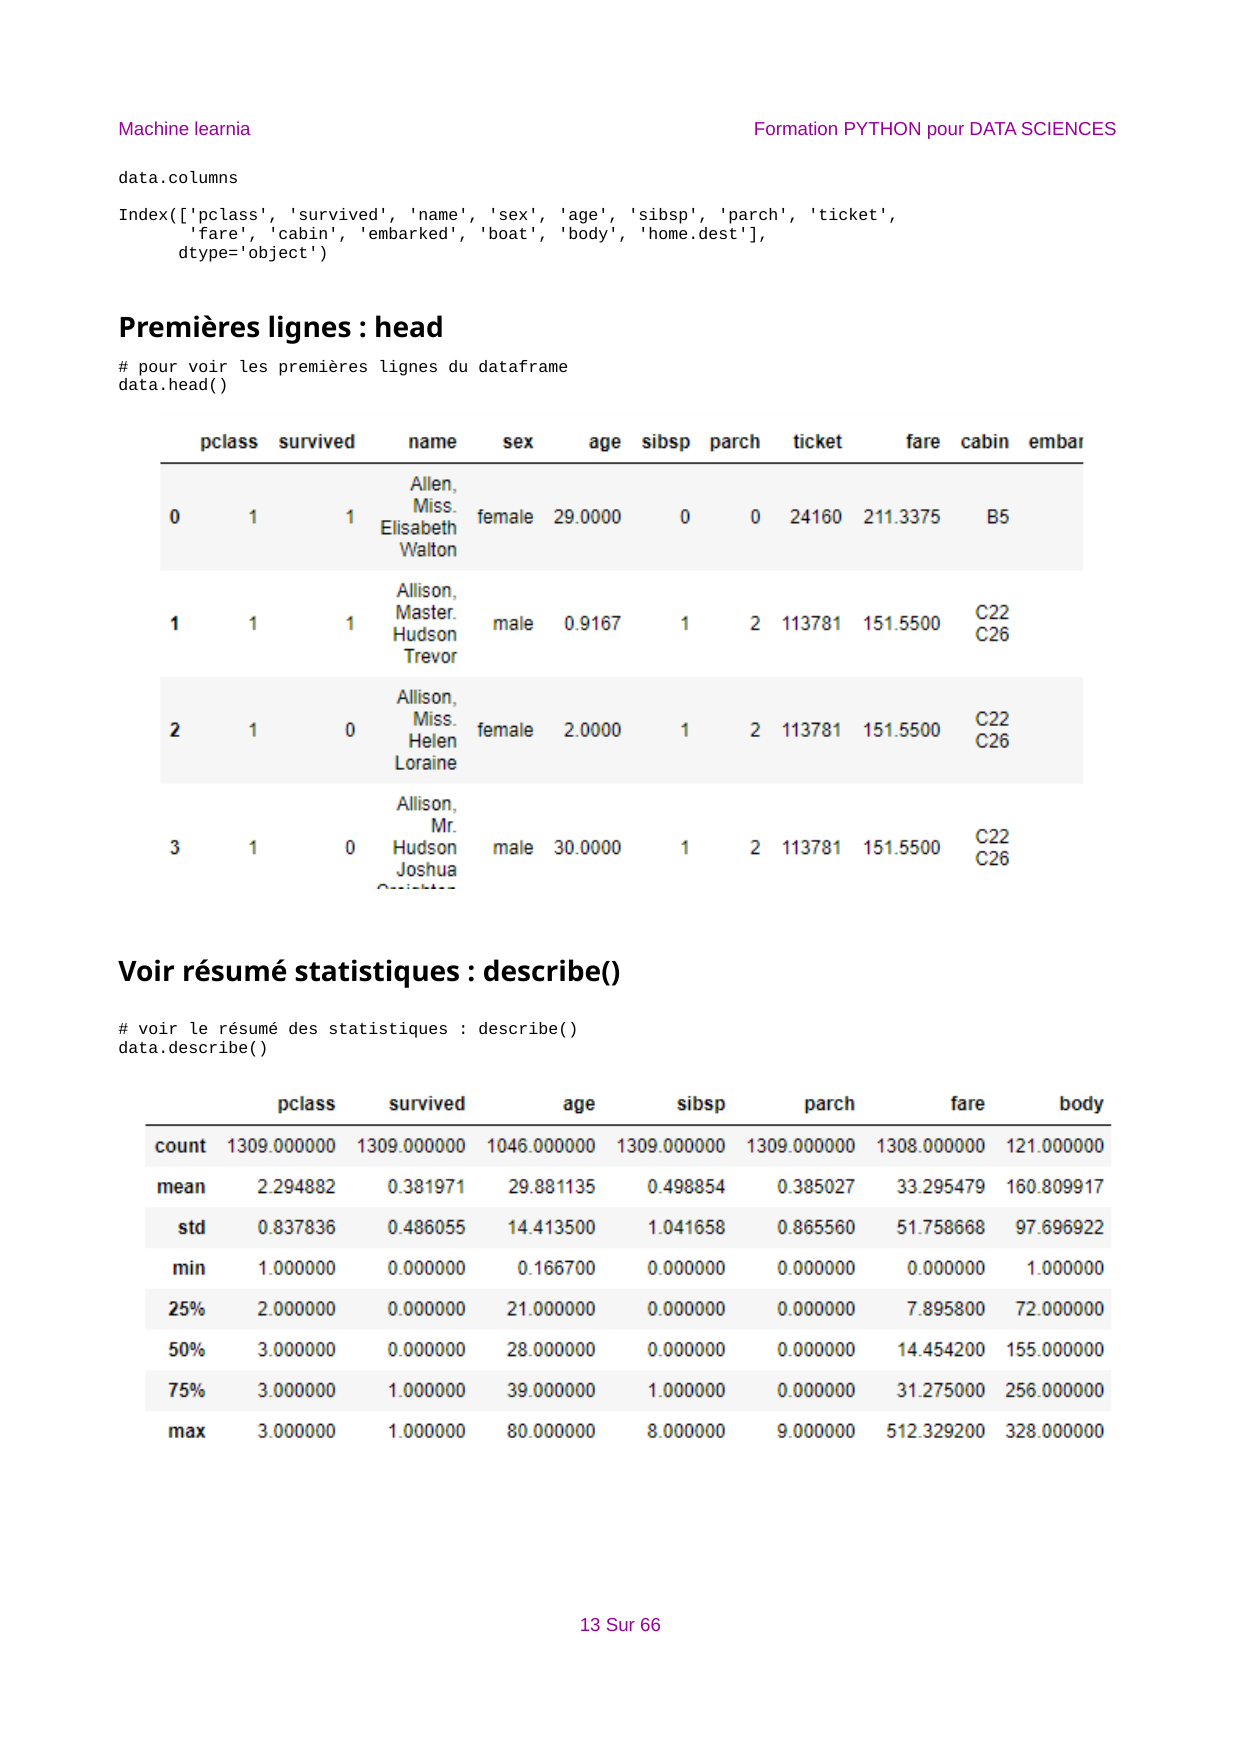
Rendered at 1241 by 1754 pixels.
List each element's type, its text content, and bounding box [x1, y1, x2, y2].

subtitle Voir résumé statistiques : describe() [118, 951, 1122, 989]
picture [156, 414, 1084, 889]
text dtype='object') [118, 244, 1122, 263]
picture [127, 1077, 1113, 1449]
text data.describe() [118, 1039, 1122, 1058]
subtitle Premières lignes : head [118, 307, 1122, 346]
text 'fare', 'cabin', 'embarked', 'boat', 'body', 'home.dest'], [118, 226, 1122, 244]
text data.head() [118, 377, 1122, 396]
text # pour voir les premières lignes du dataframe [118, 358, 1122, 377]
text data.columns [118, 169, 1122, 188]
text # voir le résumé des statistiques : describe() [118, 1021, 1122, 1039]
text Index(['pclass', 'survived', 'name', 'sex', 'age', 'sibsp', 'parch', 'ticket', [118, 207, 1122, 226]
